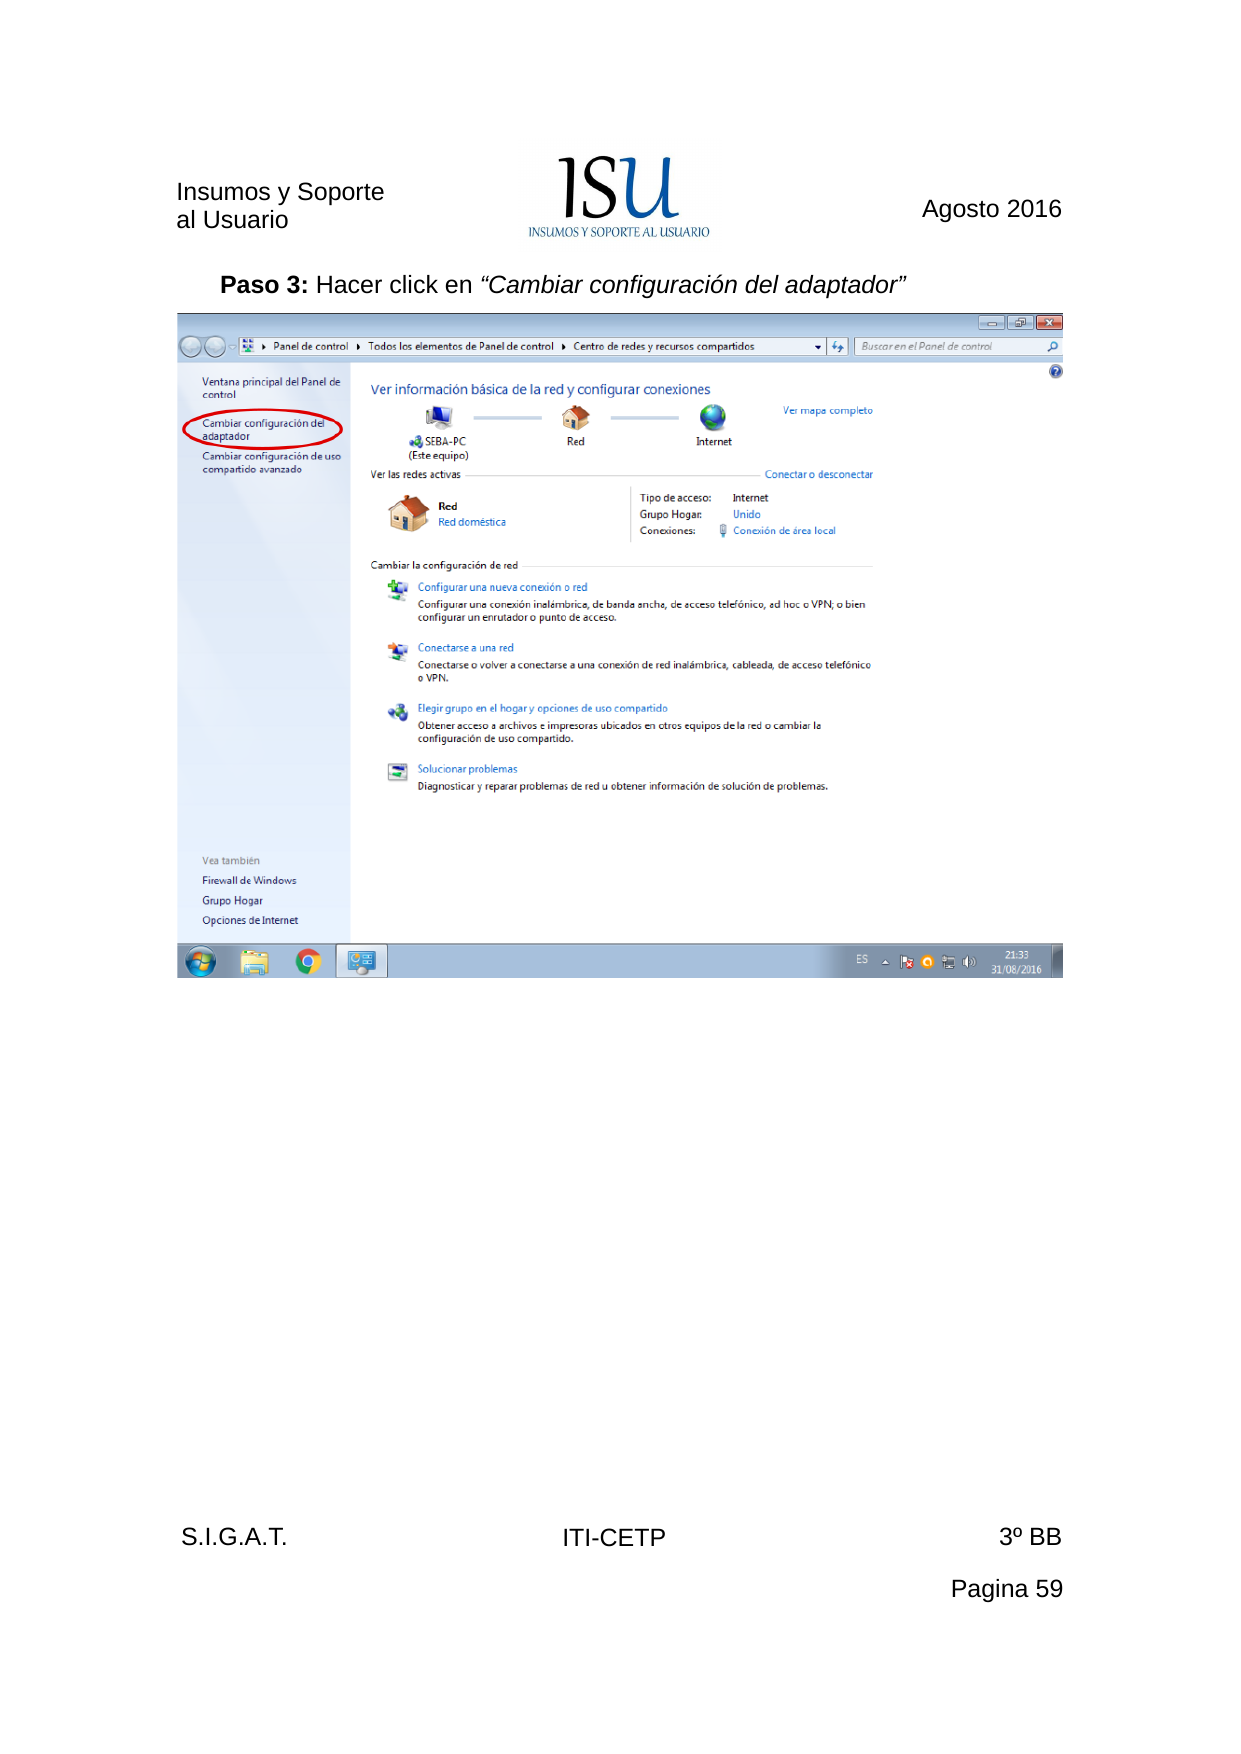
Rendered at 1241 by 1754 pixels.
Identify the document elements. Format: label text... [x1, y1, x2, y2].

text Paso 3: Hacer click en “Cambiar configuración del adaptador” [177, 270, 1063, 299]
picture [177, 313, 1063, 978]
picture [517, 138, 723, 252]
